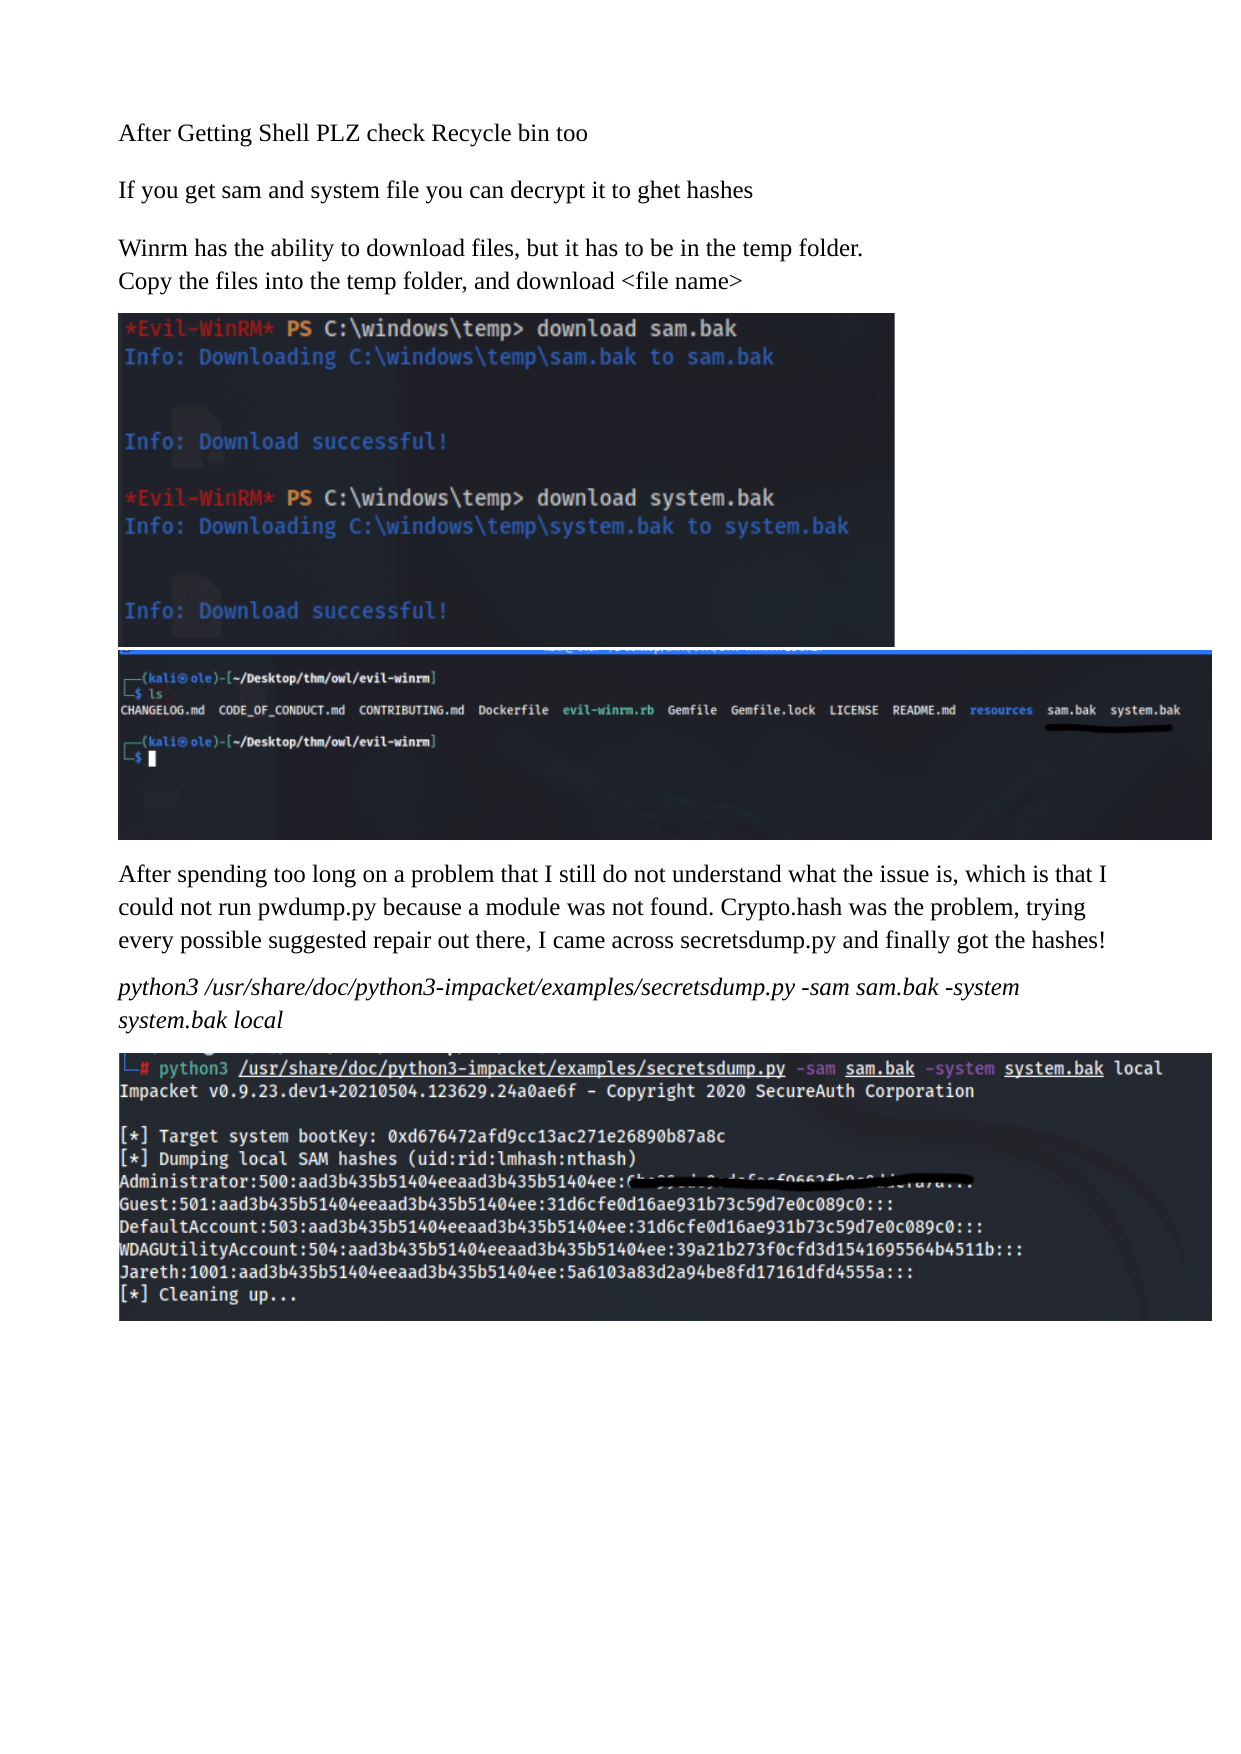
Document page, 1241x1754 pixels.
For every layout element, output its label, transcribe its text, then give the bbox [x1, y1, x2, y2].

picture [118, 1053, 1212, 1321]
picture [118, 313, 895, 647]
picture [118, 650, 1212, 840]
text After spending too long on a problem that I still do not understand what the issue is, which is that I could not run pwdump.py because a module was not found. Crypto.hash was the problem, trying every possible suggested repair out there, I came across secretsdump.py and finally got the hashes! [118, 859, 1122, 953]
text python3 /usr/share/doc/python3-impacket/examples/secretsdump.py -sam sam.bak -system system.bak local [118, 972, 1122, 1034]
text Winrm has the ability to download files, but it has to be in the temp folder. Copy the files into the temp folder, and download <file name> [118, 233, 1122, 295]
text If you get sam and system file you can decrypt it to ghet hashes [118, 176, 1122, 204]
text After Getting Shell PLZ check Recycle bin too [118, 118, 1122, 147]
